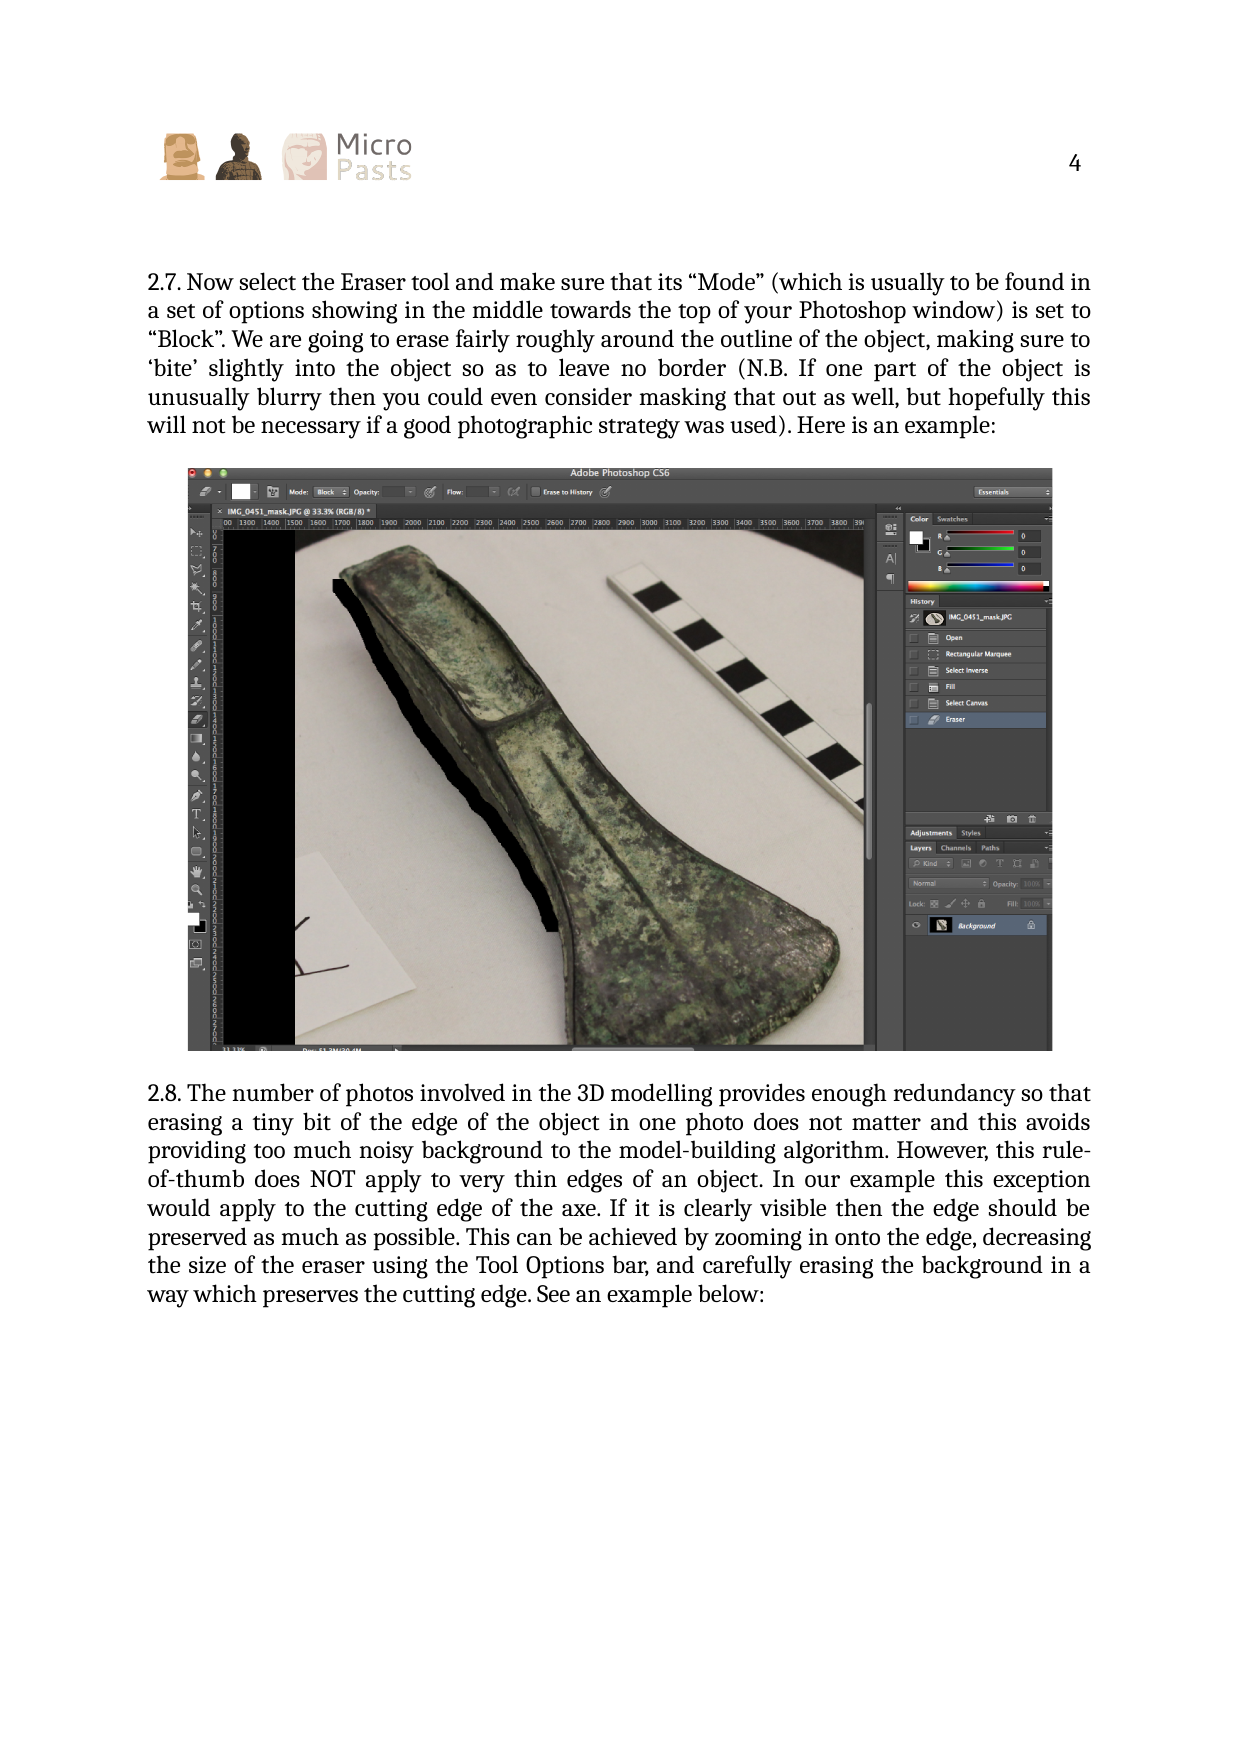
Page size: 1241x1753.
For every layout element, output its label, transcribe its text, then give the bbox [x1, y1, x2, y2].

picture [147, 131, 423, 182]
text 2.8. The number of photos involved in the 3D modelling provides enough redundancy so that erasing a tiny bit of the edge of the object in one photo does not matter and this avoids providing too much noisy background to the model-building algorithm. However, this rule-of-thumb does NOT apply to very thin edges of an object. In our example this exception would apply to the cutting edge of the axe. If it is clearly visible then the edge should be preserved as much as possible. This can be achieved by zooming in onto the edge, decreasing the size of the eraser using the Tool Options bar, and carefully erasing the background in a way which preserves the cutting edge. See an example below: [148, 1079, 1092, 1309]
picture [187, 468, 1053, 1051]
text 2.7. Now select the Eraser tool and make sure that its “Mode” (which is usually to be found in a set of options showing in the middle towards the top of your Photoshop window) is set to “Block”. We are going to erase fairly roughly around the outline of the object, making sure to ‘bite’ slightly into the object so as to leave no border (N.B. If one part of the object is unusually blurry then you could even consider masking that out as well, but hopefully this will not be necessary if a good photographic strategy was used). Here is an example: [148, 268, 1092, 440]
